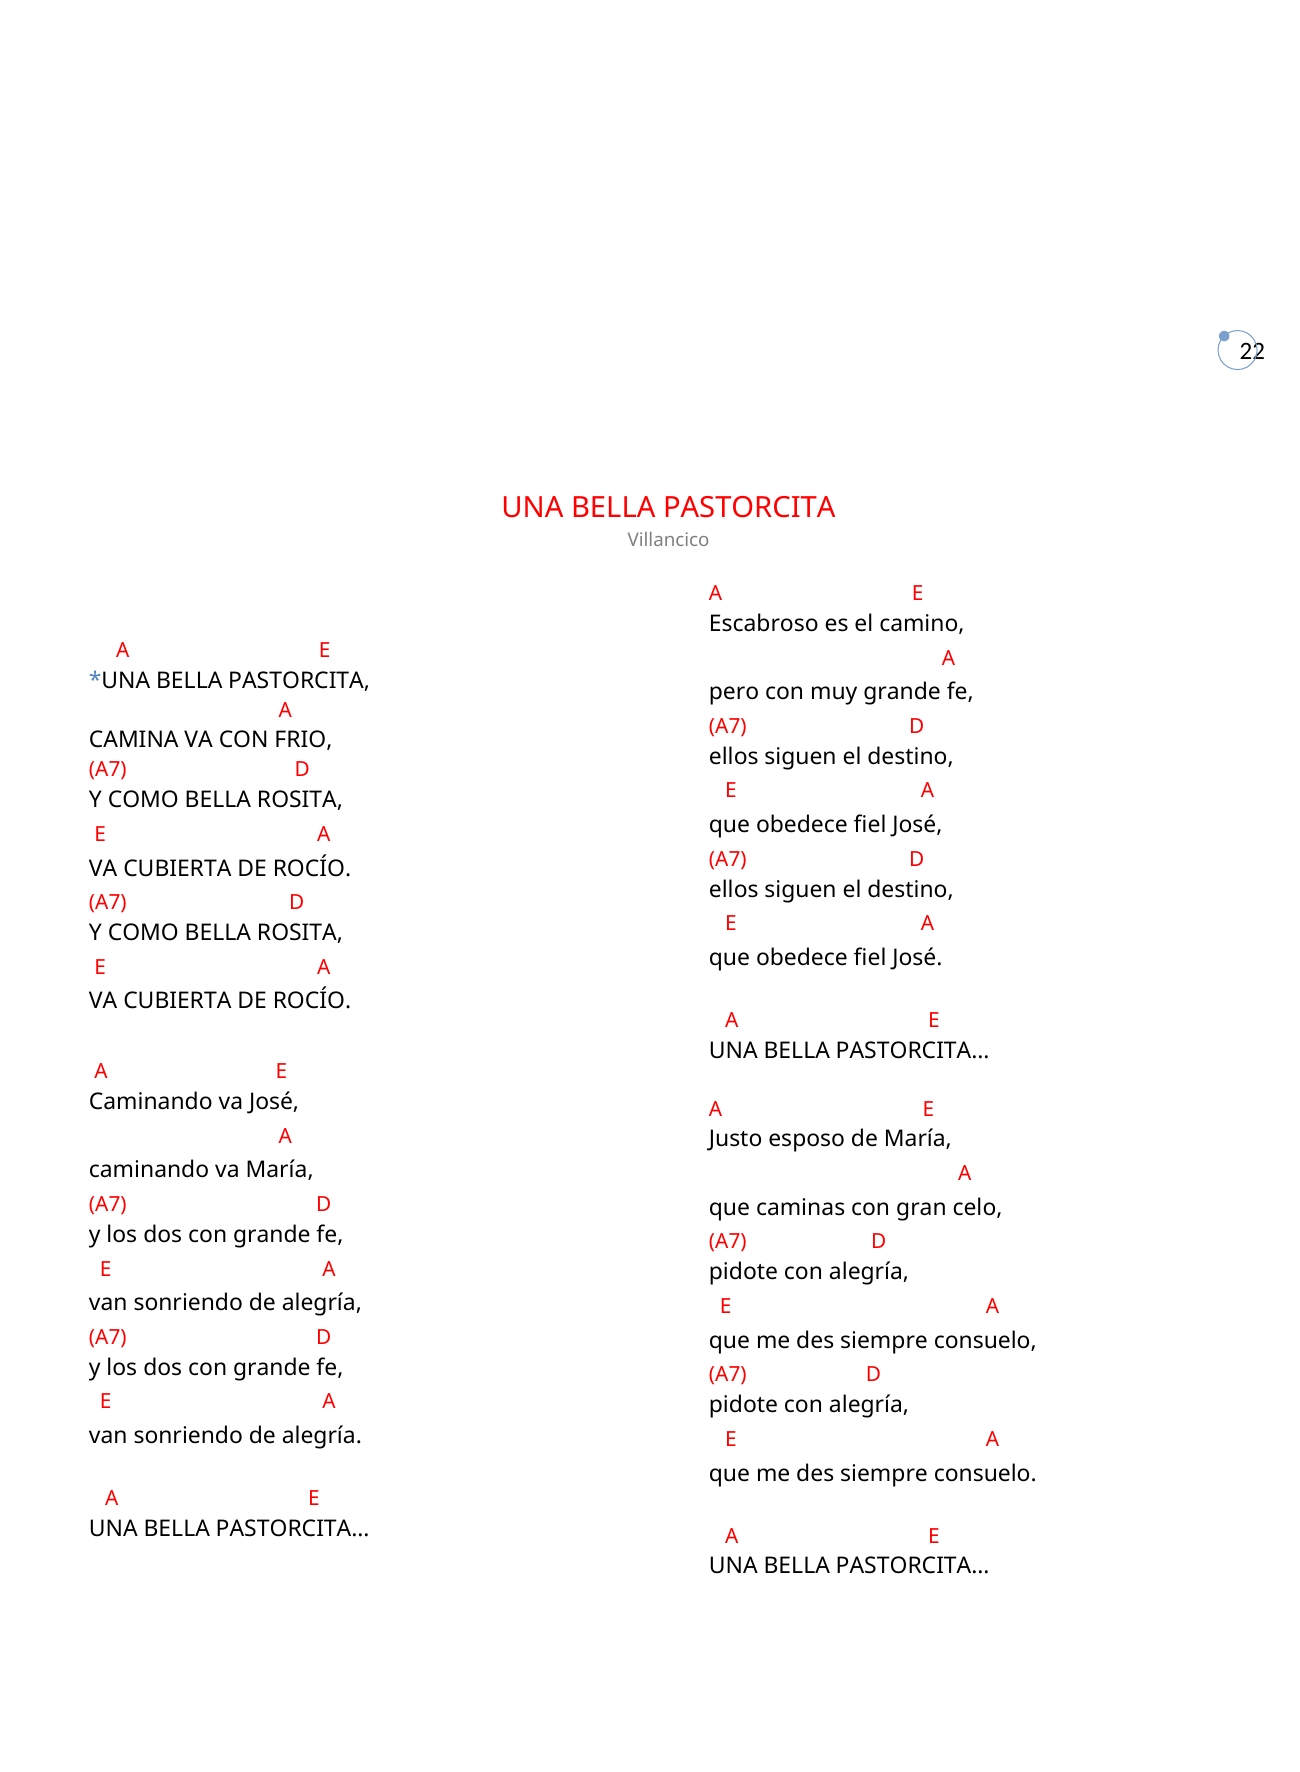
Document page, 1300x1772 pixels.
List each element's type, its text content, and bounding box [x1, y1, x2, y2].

text A E [709, 1006, 1240, 1034]
text E A [709, 1291, 1240, 1319]
text A E [89, 1483, 620, 1512]
text (A7) D [89, 1322, 620, 1351]
text (A7) D [709, 844, 1240, 873]
text A [709, 643, 1240, 671]
text Escabroso es el camino, [709, 607, 1240, 638]
text (A7) D [89, 887, 620, 916]
text VA CUBIERTA DE ROCÍO. [89, 984, 620, 1016]
text pero con muy grande fe, [709, 675, 1240, 707]
text pidote con alegría, [709, 1255, 1240, 1286]
text Caminando va José, [89, 1085, 620, 1116]
text E A [709, 776, 1240, 804]
text UNA BELLA PASTORCITA… [89, 1512, 620, 1543]
text que caminas con gran celo, [709, 1191, 1240, 1222]
text (A7) D [89, 1189, 620, 1218]
text (A7) D [709, 711, 1240, 740]
text Y COMO BELLA ROSITA, [89, 916, 620, 947]
text (A7) D [709, 1227, 1240, 1255]
text (A7) D [709, 1359, 1240, 1388]
text E A [89, 1254, 620, 1282]
text E A [89, 1387, 620, 1415]
text A [89, 695, 620, 723]
text UNA BELLA PASTORCITA… [709, 1034, 1240, 1065]
text *UNA BELLA PASTORCITA, [89, 664, 620, 695]
text que obedece fiel José, [709, 808, 1240, 839]
text A E [89, 635, 620, 664]
text que me des siempre consuelo, [709, 1323, 1240, 1355]
text y los dos con grande fe, [89, 1218, 620, 1249]
text que me des siempre consuelo. [709, 1456, 1240, 1488]
text ellos siguen el destino, [709, 873, 1240, 904]
text E A [89, 819, 620, 847]
text que obedece fiel José. [709, 941, 1240, 972]
text UNA BELLA PASTORCITA [112, 487, 1224, 526]
text Justo esposo de María, [709, 1122, 1240, 1153]
text (A7) D [89, 754, 620, 783]
text y los dos con grande fe, [89, 1351, 620, 1382]
text A E [709, 1094, 1240, 1122]
text CAMINA VA CON FRIO, [89, 723, 620, 754]
text A E [709, 1521, 1240, 1549]
text pidote con alegría, [709, 1388, 1240, 1419]
text UNA BELLA PASTORCITA… [709, 1549, 1240, 1581]
text A E [89, 1056, 620, 1085]
text VA CUBIERTA DE ROCÍO. [89, 852, 620, 883]
text E A [709, 1424, 1240, 1452]
text A E [709, 578, 1240, 607]
text Y COMO BELLA ROSITA, [89, 783, 620, 814]
text van sonriendo de alegría, [89, 1286, 620, 1317]
text ellos siguen el destino, [709, 740, 1240, 771]
text A [709, 1158, 1240, 1186]
text E A [89, 952, 620, 980]
text A [89, 1121, 620, 1149]
text Villancico [112, 526, 1224, 552]
text E A [709, 908, 1240, 937]
text van sonriendo de alegría. [89, 1419, 620, 1450]
text caminando va María, [89, 1153, 620, 1184]
